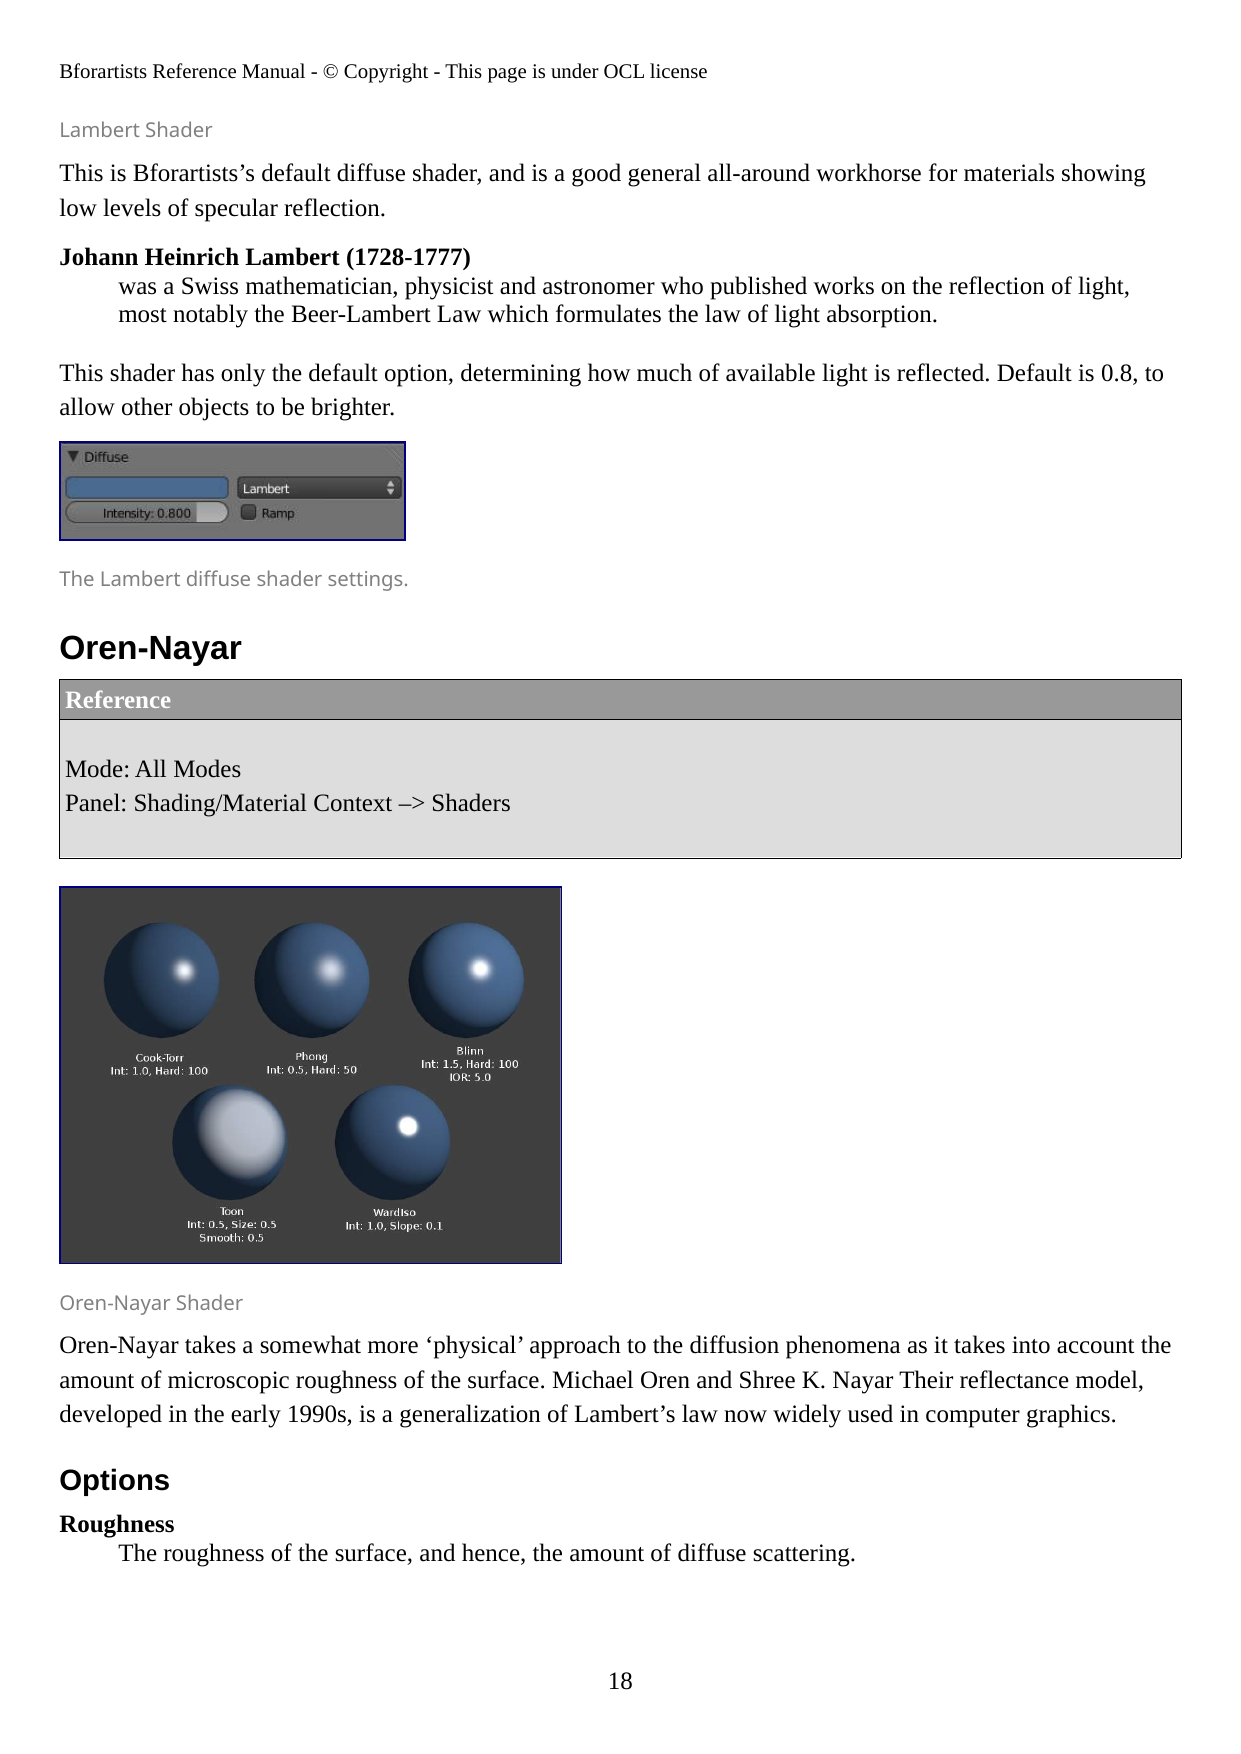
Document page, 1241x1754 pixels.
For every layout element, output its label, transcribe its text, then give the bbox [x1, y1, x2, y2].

picture [61, 443, 404, 539]
list The roughness of the surface, and hence, the amount of diffuse scattering. [118, 1538, 1181, 1567]
subtitle Options [59, 1463, 1181, 1497]
subtitle Oren-Nayar [59, 628, 1181, 667]
list was a Swiss mathematician, physicist and astronomer who published works on the reflection of light, most notably the Beer-Lambert Law which formulates the law of light absorption. [118, 271, 1181, 328]
text Lambert Shader [59, 113, 1181, 144]
subtitle Roughness [59, 1509, 1181, 1538]
text Oren-Nayar Shader [59, 1284, 1181, 1316]
picture [61, 888, 561, 1263]
text This shader has only the default option, determining how much of available light is reflected. Default is 0.8, to allow other objects to be brighter. [59, 358, 1181, 421]
table_cell Mode: All Modes Panel: Shading/Material Context –> Shaders [60, 720, 1181, 857]
subtitle Johann Heinrich Lambert (1728-1777) [59, 242, 1181, 271]
table_header Reference [60, 680, 1181, 719]
text This is Bforartists’s default diffuse shader, and is a good general all-around workhorse for materials showing low levels of specular reflection. [59, 158, 1181, 222]
text The Lambert diffuse shader settings. [59, 561, 1181, 592]
text Oren-Nayar takes a somewhat more ‘physical’ approach to the diffusion phenomena as it takes into account the amount of microscopic roughness of the surface. Michael Oren and Shree K. Nayar Their reflectance model, developed in the early 1990s, is a generalization of Lambert’s law now widely used in computer graphics. [59, 1330, 1181, 1428]
